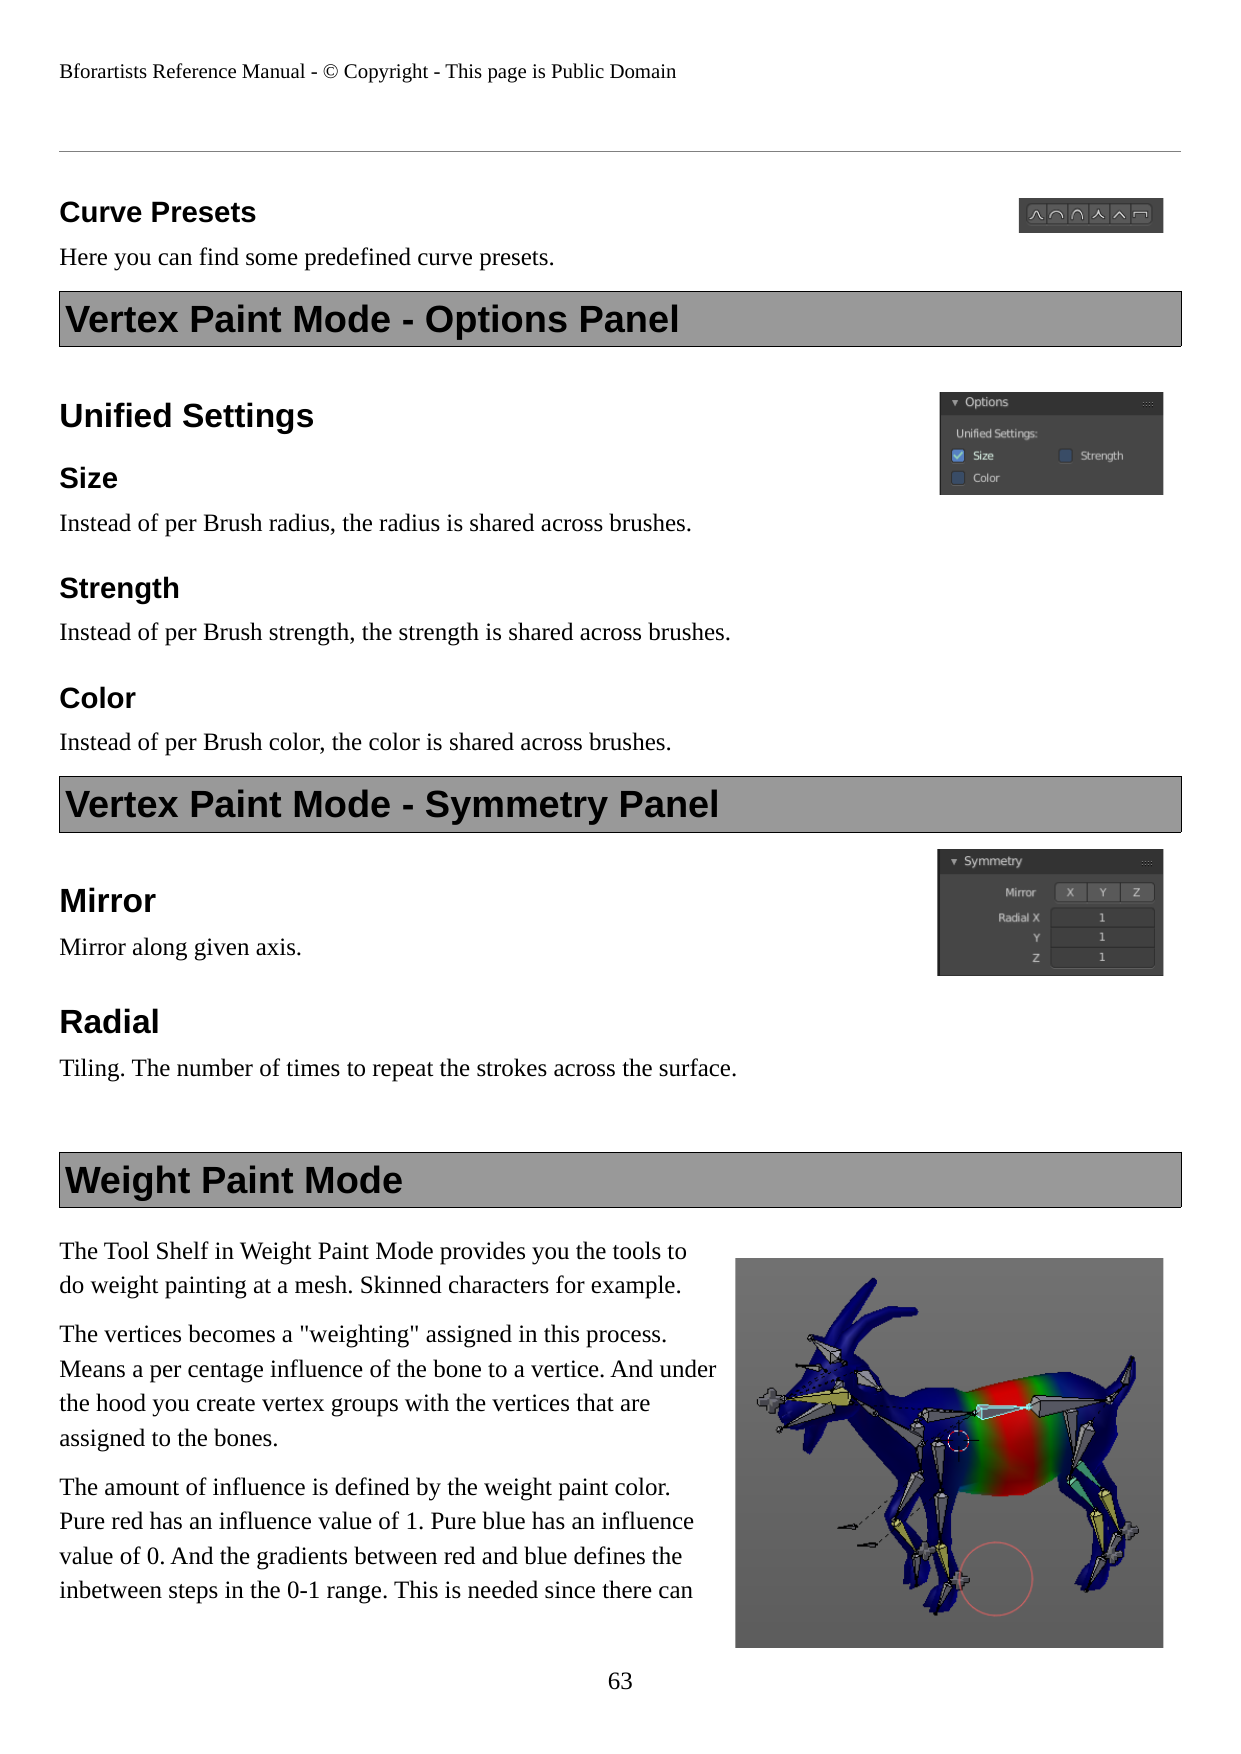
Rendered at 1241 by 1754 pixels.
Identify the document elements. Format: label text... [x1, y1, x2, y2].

subtitle Radial [59, 1002, 1181, 1041]
text Here you can find some predefined curve presets. [59, 242, 1181, 270]
subtitle [1164, 881, 1181, 920]
picture [1018, 198, 1164, 233]
text Tiling. The number of times to repeat the strokes across the surface. [59, 1053, 1181, 1082]
subtitle [1164, 461, 1181, 495]
text The Tool Shelf in Weight Paint Mode provides you the tools to do weight painting at a mesh. Skinned characters for example. [59, 1236, 1181, 1299]
subtitle Curve Presets [59, 195, 1181, 229]
text The amount of influence is defined by the weight paint color. Pure red has an influence value of 1. Pure blue has an influence value of 0. And the gradients between red and blue defines the inbetween steps in the 0-1 range. This is needed since there can [59, 1472, 735, 1604]
subtitle Mirror [59, 881, 937, 920]
picture [735, 1258, 1164, 1648]
text The vertices becomes a "weighting" assigned in this process. Means a per centage influence of the bone to a vertice. And under the hood you create vertex groups with the vertices that are assigned to the bones. [59, 1319, 735, 1451]
subtitle Strength [59, 571, 1181, 605]
picture [937, 849, 1164, 976]
subtitle [1164, 396, 1181, 434]
text Instead of per Brush strength, the strength is shared across brushes. [59, 617, 1181, 646]
table_header Vertex Paint Mode - Symmetry Panel [60, 777, 1181, 832]
text Mirror along given axis. [59, 932, 937, 961]
table_header Vertex Paint Mode - Options Panel [60, 292, 1181, 346]
table_header Weight Paint Mode [60, 1153, 1181, 1207]
picture [939, 392, 1164, 495]
text Instead of per Brush color, the color is shared across brushes. [59, 727, 1181, 756]
subtitle Size [59, 461, 939, 495]
text [1164, 932, 1181, 961]
text Instead of per Brush radius, the radius is shared across brushes. [59, 508, 1181, 536]
subtitle Color [59, 681, 1181, 715]
subtitle Unified Settings [59, 396, 939, 434]
